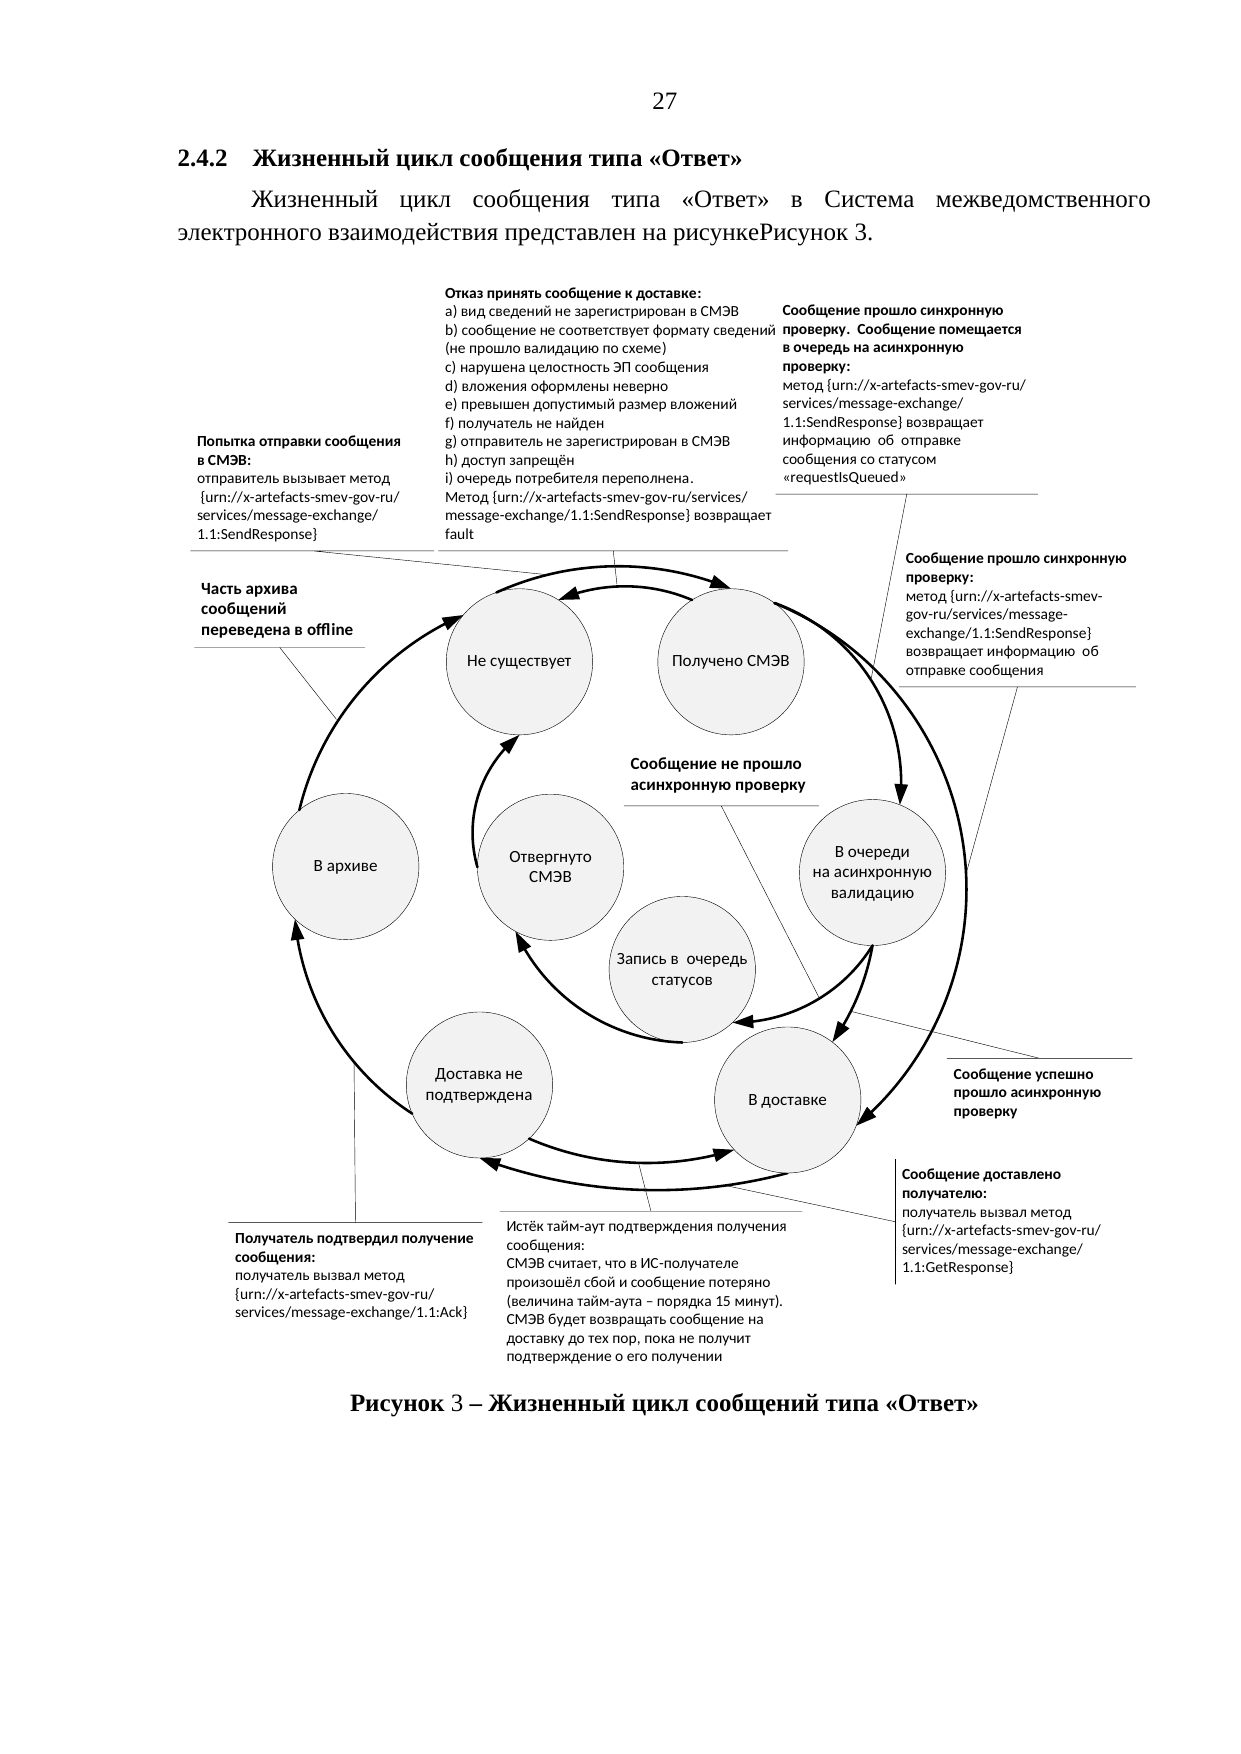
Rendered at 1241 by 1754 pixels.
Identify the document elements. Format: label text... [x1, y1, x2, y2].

text Рисунок 3 – Жизненный цикл сообщений типа «Ответ» [177, 1388, 1152, 1417]
subtitle Жизненный цикл сообщения типа «Ответ» [177, 143, 1152, 172]
text Жизненный цикл сообщения типа «Ответ» в Система межведомственного электронного взаимодействия представлен на рисункеРисунок 3. [177, 184, 1152, 246]
